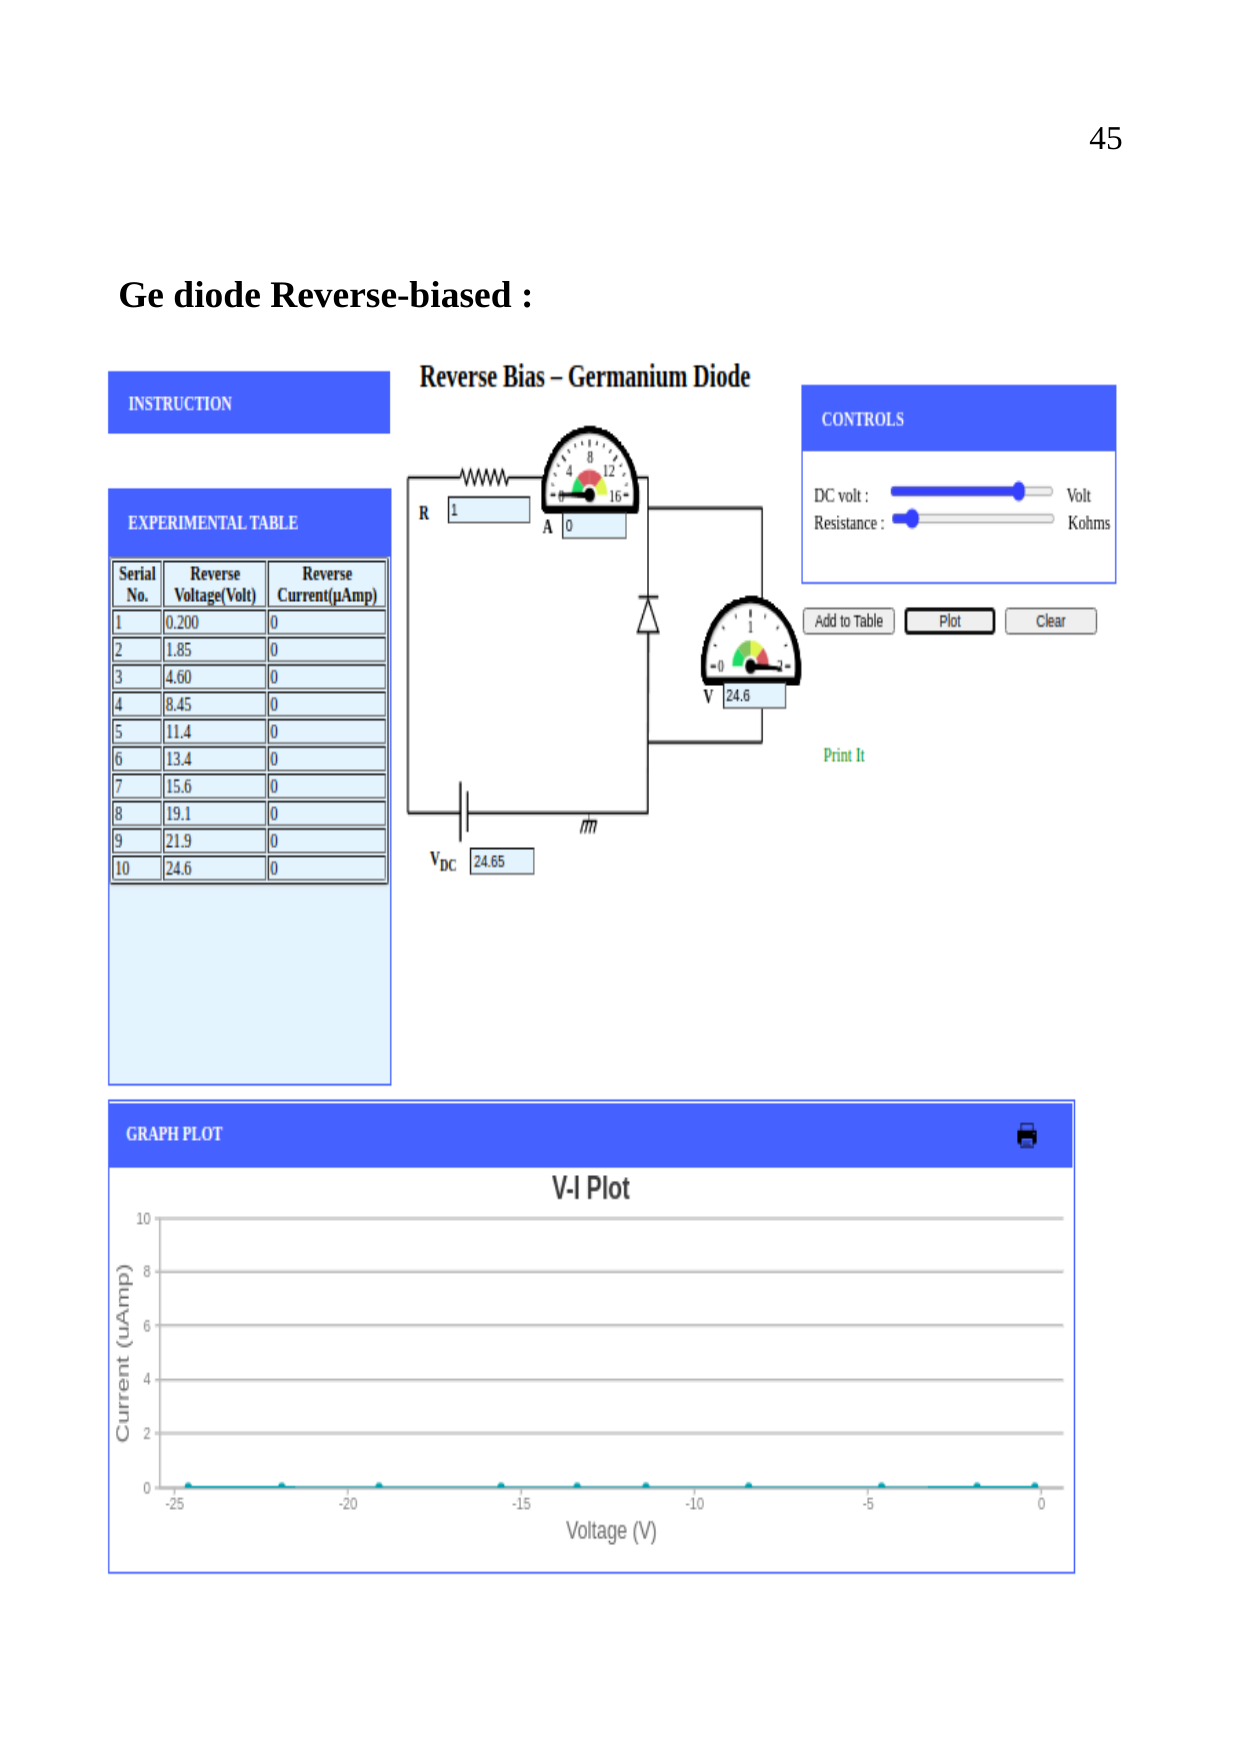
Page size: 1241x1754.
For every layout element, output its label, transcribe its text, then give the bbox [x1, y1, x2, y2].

text Ge diode Reverse-biased : [118, 272, 1122, 315]
picture [100, 358, 1140, 1586]
